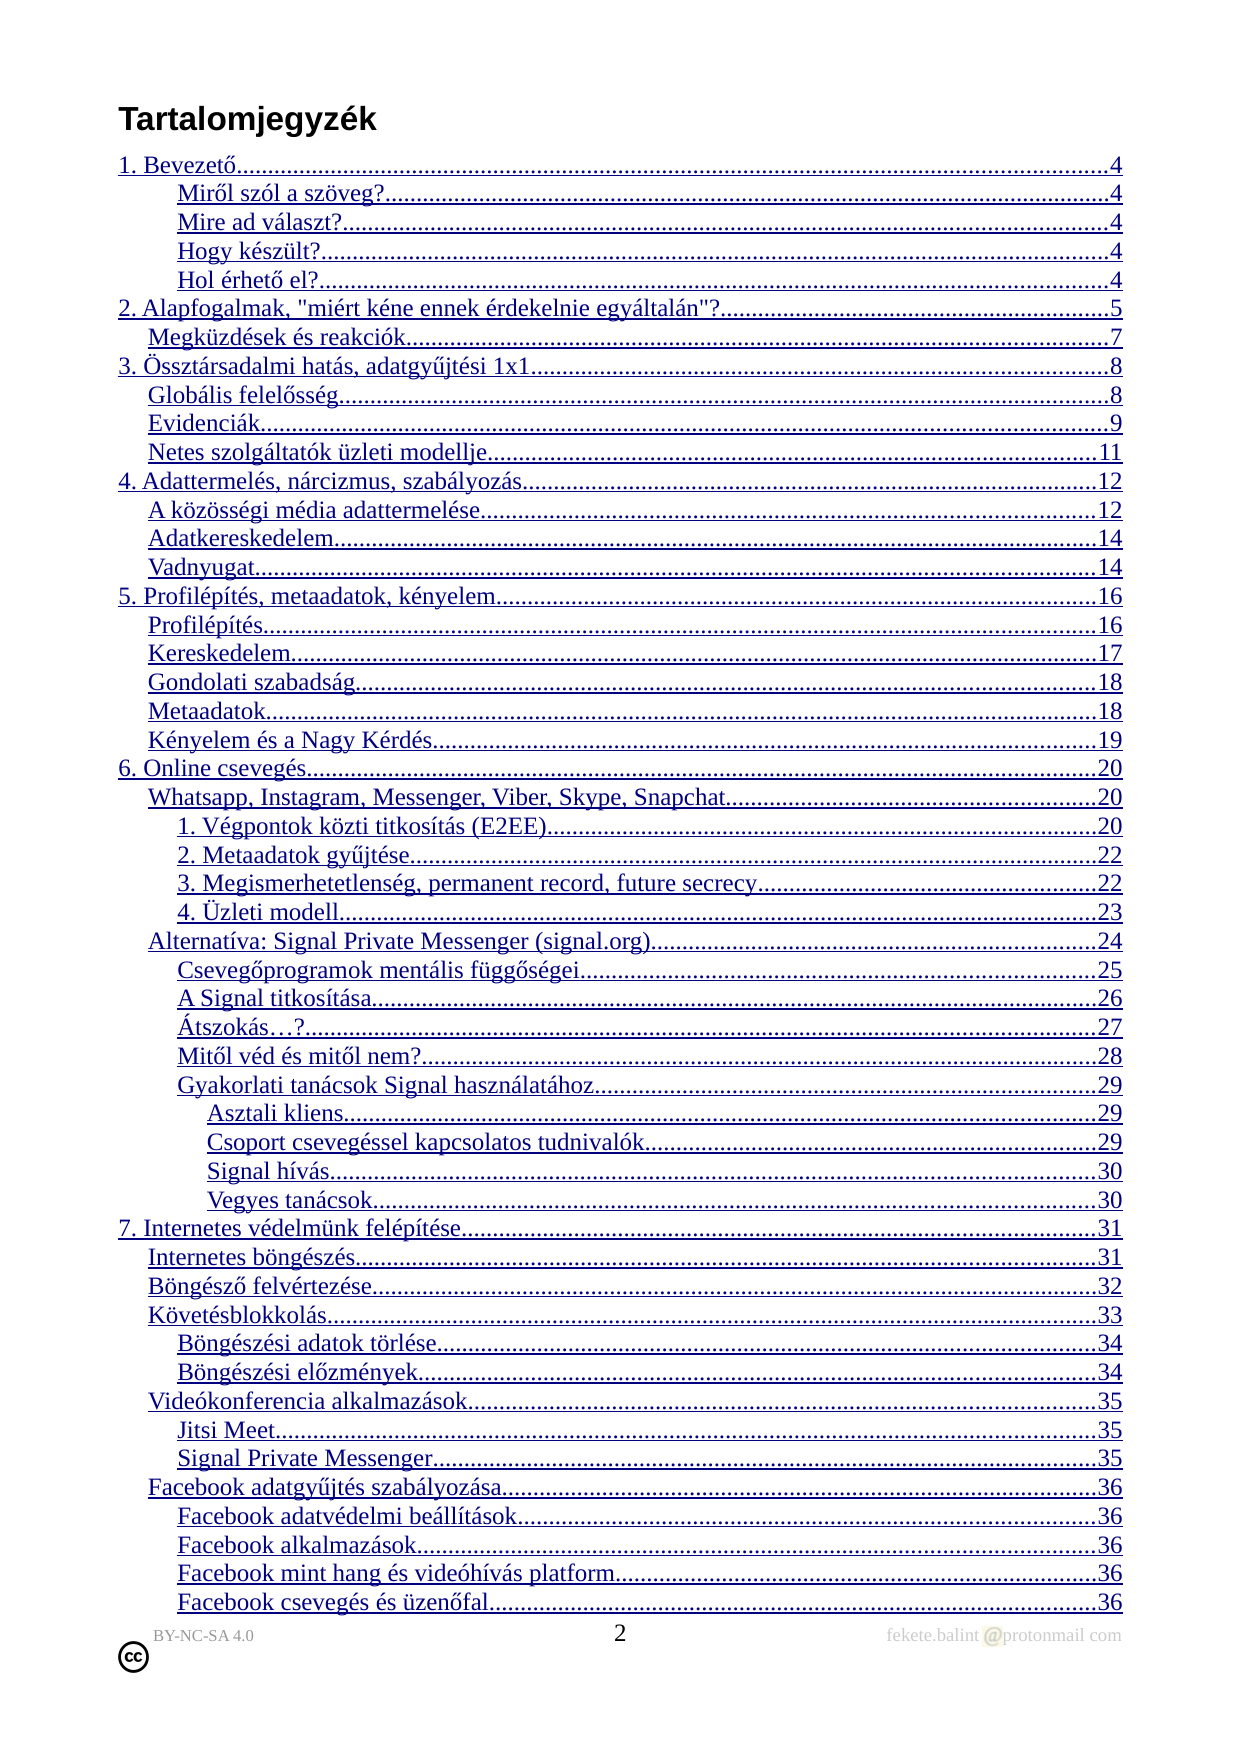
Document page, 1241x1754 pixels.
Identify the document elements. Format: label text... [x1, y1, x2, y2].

text Alternatíva: Signal Private Messenger (signal.org) 24 [148, 926, 1122, 951]
text Asztali kliens 29 [207, 1098, 1122, 1123]
text 4. Üzleti modell 23 [177, 897, 1122, 922]
text Signal Private Messenger 35 [177, 1443, 1122, 1468]
text Adatkereskedelem 14 [148, 523, 1122, 548]
text Követésblokkolás 33 [148, 1300, 1122, 1325]
text Metaadatok 18 [148, 696, 1122, 721]
text Kereskedelem 17 [148, 638, 1122, 663]
text Facebook alkalmazások 36 [177, 1530, 1122, 1555]
text 5. Profilépítés, metaadatok, kényelem 16 [118, 581, 1122, 606]
text Csoport csevegéssel kapcsolatos tudnivalók 29 [207, 1127, 1122, 1152]
text Gondolati szabadság 18 [148, 667, 1122, 692]
text Facebook csevegés és üzenőfal 36 [177, 1587, 1122, 1612]
text Böngésző felvértezése 32 [148, 1271, 1122, 1296]
text Csevegőprogramok mentális függőségei 25 [177, 955, 1122, 980]
text Mitől véd és mitől nem? 28 [177, 1041, 1122, 1066]
text Átszokás…? 27 [177, 1012, 1122, 1037]
text Mire ad választ? 4 [177, 207, 1122, 232]
text 7. Internetes védelmünk felépítése 31 [118, 1213, 1122, 1238]
text 2. Alapfogalmak, "miért kéne ennek érdekelnie egyáltalán"? 5 [118, 293, 1122, 318]
text Whatsapp, Instagram, Messenger, Viber, Skype, Snapchat 20 [148, 782, 1122, 807]
text 1. Végpontok közti titkosítás (E2EE) 20 [177, 811, 1122, 836]
text Facebook adatvédelmi beállítások 36 [177, 1501, 1122, 1526]
text Böngészési előzmények 34 [177, 1357, 1122, 1382]
text Gyakorlati tanácsok Signal használatához 29 [177, 1070, 1122, 1095]
text Profilépítés 16 [148, 610, 1122, 635]
text A közösségi média adattermelése 12 [148, 495, 1122, 520]
text Böngészési adatok törlése 34 [177, 1328, 1122, 1353]
text Videókonferencia alkalmazások 35 [148, 1386, 1122, 1411]
text Kényelem és a Nagy Kérdés 19 [148, 725, 1122, 750]
text Jitsi Meet 35 [177, 1415, 1122, 1440]
text 6. Online csevegés 20 [118, 753, 1122, 778]
picture [118, 1641, 149, 1673]
text Megküzdések és reakciók 7 [148, 322, 1122, 347]
text Internetes böngészés 31 [148, 1242, 1122, 1267]
text 3. Megismerhetetlenség, permanent record, future secrecy 22 [177, 868, 1122, 893]
text Hol érhető el? 4 [177, 265, 1122, 290]
text Evidenciák 9 [148, 408, 1122, 433]
text Netes szolgáltatók üzleti modellje 11 [148, 437, 1122, 462]
text 2. Metaadatok gyűjtése 22 [177, 840, 1122, 865]
text Miről szól a szöveg? 4 [177, 178, 1122, 203]
text 1. Bevezető 4 [118, 150, 1122, 175]
text 3. Össztársadalmi hatás, adatgyűjtési 1x1 8 [118, 351, 1122, 376]
text 4. Adattermelés, nárcizmus, szabályozás 12 [118, 466, 1122, 491]
text Vegyes tanácsok 30 [207, 1185, 1122, 1210]
text Hogy készült? 4 [177, 236, 1122, 261]
text Facebook mint hang és videóhívás platform 36 [177, 1558, 1122, 1583]
text Signal hívás 30 [207, 1156, 1122, 1181]
text A Signal titkosítása 26 [177, 983, 1122, 1008]
text Vadnyugat 14 [148, 552, 1122, 577]
text Globális felelősség 8 [148, 380, 1122, 405]
text Facebook adatgyűjtés szabályozása 36 [148, 1472, 1122, 1497]
picture [982, 1626, 1003, 1647]
subtitle Tartalomjegyzék [118, 99, 1122, 137]
